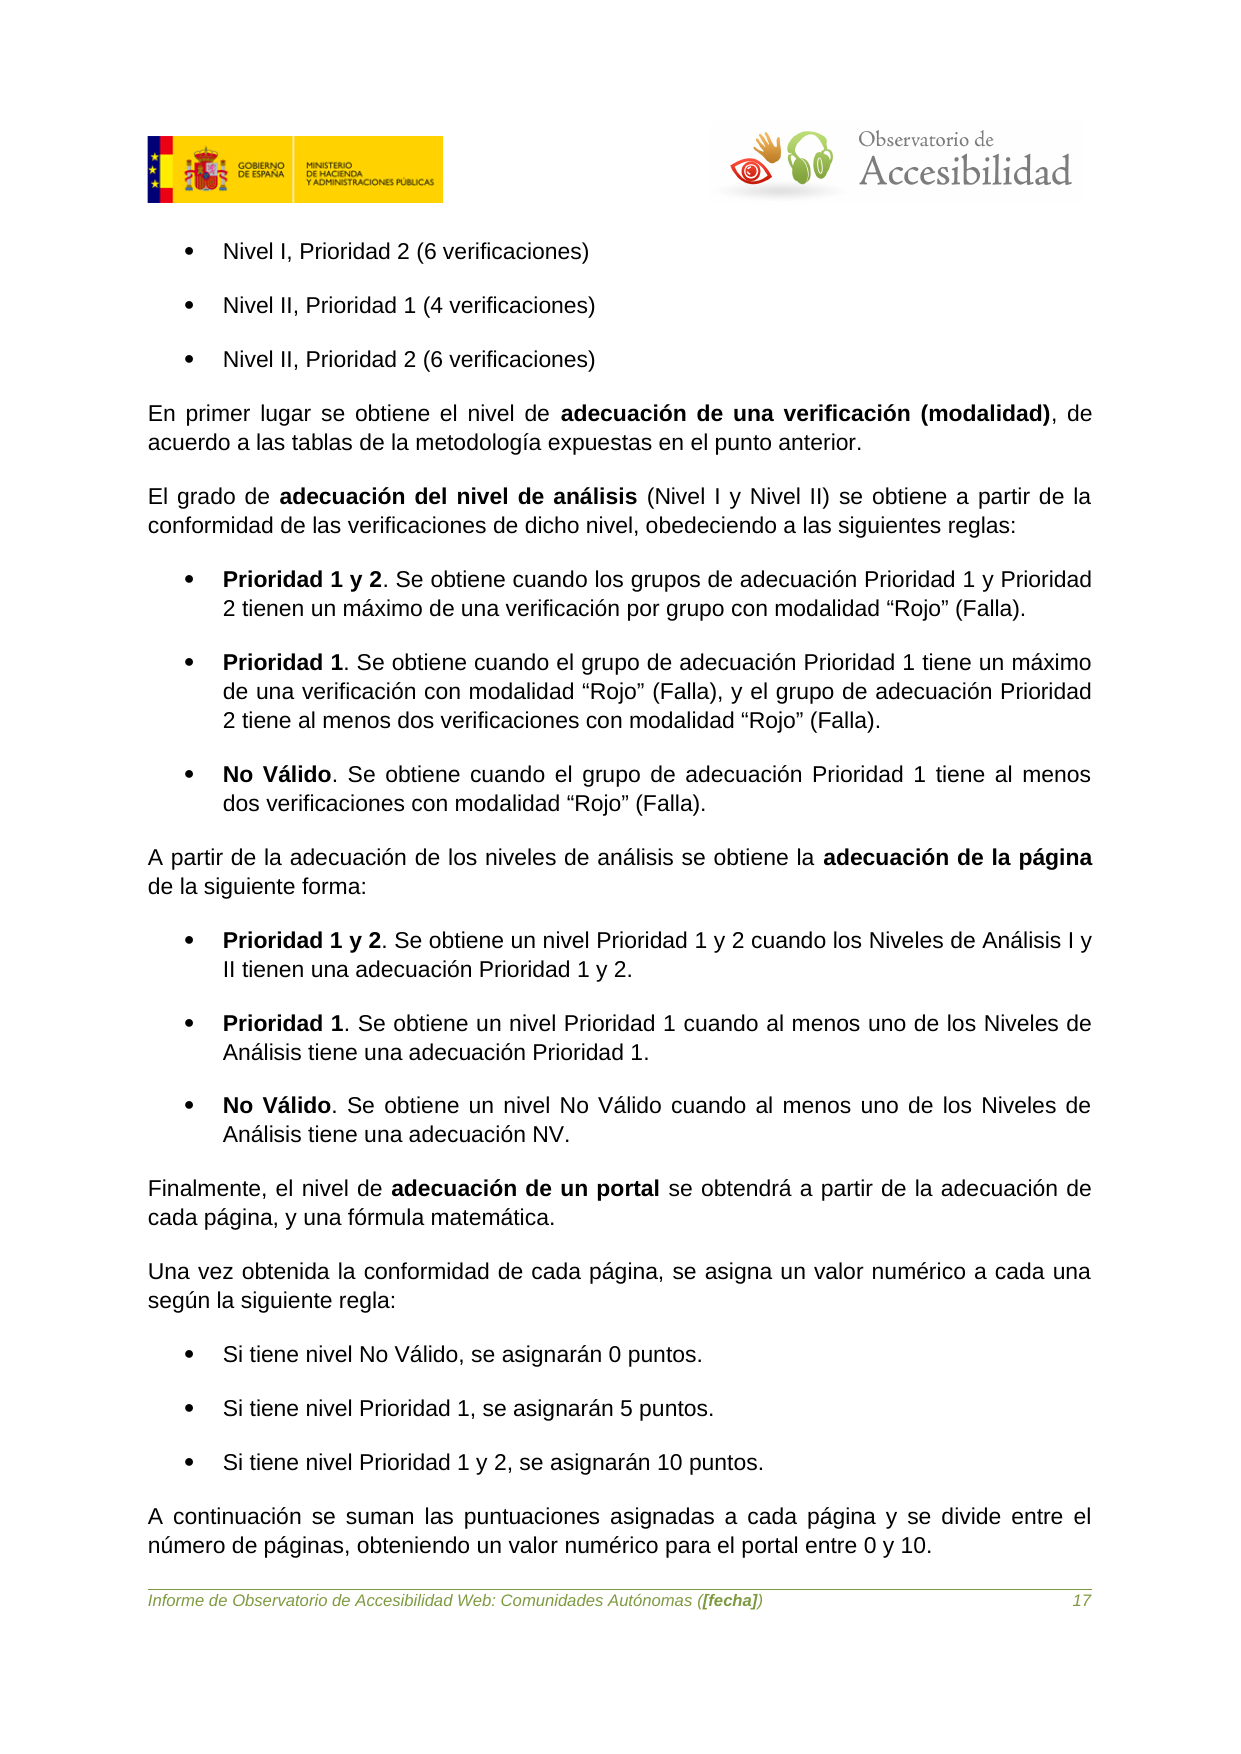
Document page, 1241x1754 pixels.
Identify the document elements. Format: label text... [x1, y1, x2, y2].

list No Válido. Se obtiene un nivel No Válido cuando al menos uno de los Niveles de Análisis tiene una adecuación NV. [185, 1092, 1092, 1148]
list Nivel I, Prioridad 2 (6 verificaciones) [185, 238, 1092, 264]
picture [710, 122, 1086, 205]
list Si tiene nivel Prioridad 1, se asignarán 5 puntos. [185, 1395, 1092, 1421]
picture [147, 136, 443, 203]
list Prioridad 1 y 2. Se obtiene un nivel Prioridad 1 y 2 cuando los Niveles de Análisis I y II tienen una adecuación Prioridad 1 y 2. [185, 927, 1092, 982]
list Nivel II, Prioridad 1 (4 verificaciones) [185, 292, 1092, 318]
list Nivel II, Prioridad 2 (6 verificaciones) [185, 346, 1092, 372]
text El grado de adecuación del nivel de análisis (Nivel I y Nivel II) se obtiene a partir de la conformidad de las verificaciones de dicho nivel, obedeciendo a las siguientes reglas: [148, 483, 1092, 538]
text A continuación se suman las puntuaciones asignadas a cada página y se divide entre el número de páginas, obteniendo un valor numérico para el portal entre 0 y 10. [148, 1503, 1092, 1558]
list Prioridad 1 y 2. Se obtiene cuando los grupos de adecuación Prioridad 1 y Prioridad 2 tienen un máximo de una verificación por grupo con modalidad “Rojo” (Falla). [185, 566, 1092, 621]
list Prioridad 1. Se obtiene un nivel Prioridad 1 cuando al menos uno de los Niveles de Análisis tiene una adecuación Prioridad 1. [185, 1009, 1092, 1065]
list Si tiene nivel Prioridad 1 y 2, se asignarán 10 puntos. [185, 1449, 1092, 1475]
list Si tiene nivel No Válido, se asignarán 0 puntos. [185, 1341, 1092, 1367]
text A partir de la adecuación de los niveles de análisis se obtiene la adecuación de la página de la siguiente forma: [148, 844, 1092, 899]
list No Válido. Se obtiene cuando el grupo de adecuación Prioridad 1 tiene al menos dos verificaciones con modalidad “Rojo” (Falla). [185, 761, 1092, 816]
list Prioridad 1. Se obtiene cuando el grupo de adecuación Prioridad 1 tiene un máximo de una verificación con modalidad “Rojo” (Falla), y el grupo de adecuación Prioridad 2 tiene al menos dos verificaciones con modalidad “Rojo” (Falla). [185, 649, 1092, 733]
text Finalmente, el nivel de adecuación de un portal se obtendrá a partir de la adecuación de cada página, y una fórmula matemática. [148, 1175, 1092, 1231]
text En primer lugar se obtiene el nivel de adecuación de una verificación (modalidad), de acuerdo a las tablas de la metodología expuestas en el punto anterior. [148, 400, 1092, 455]
text Una vez obtenida la conformidad de cada página, se asigna un valor numérico a cada una según la siguiente regla: [148, 1258, 1092, 1313]
